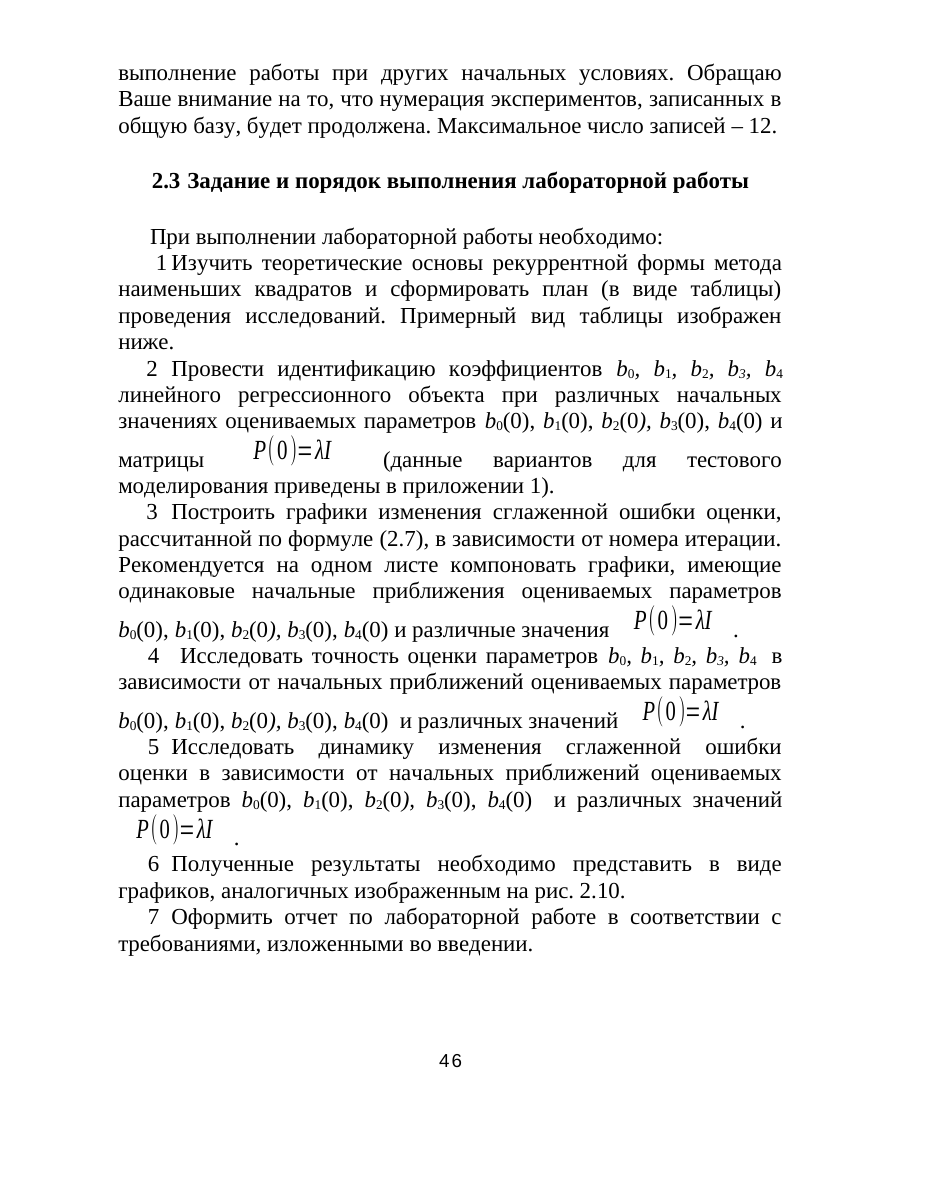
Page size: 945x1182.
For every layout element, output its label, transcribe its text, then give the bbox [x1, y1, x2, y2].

list Задание и порядок выполнения лабораторной работы [118, 167, 783, 194]
text При выполнении лабораторной работы необходимо: [118, 223, 783, 249]
list Исследовать точность оценки параметров b0, b1, b2, b3, b4 в зависимости от начальных приближений оцениваемых параметров b0(0), b1(0), b2(0), b3(0), b4(0) и различных значений . [118, 642, 783, 733]
list Провести идентификацию коэффициентов b0, b1, b2, b3, b4 линейного регрессионного объекта при различных начальных значениях оцениваемых параметров b0(0), b1(0), b2(0), b3(0), b4(0) и матрицы (данные вариантов для тестового моделирования приведены в приложении 1). [118, 354, 783, 498]
list Полученные результаты необходимо представить в виде графиков, аналогичных изображенным на рис. 2.10. [118, 851, 783, 903]
list Изучить теоретические основы рекуррентной формы метода наименьших квадратов и сформировать план (в виде таблицы) проведения исследований. Примерный вид таблицы изображен ниже. [118, 249, 783, 354]
list Исследовать динамику изменения сглаженной ошибки оценки в зависимости от начальных приближений оцениваемых параметров b0(0), b1(0), b2(0), b3(0), b4(0) и различных значений . [118, 733, 783, 851]
list Построить графики изменения сглаженной ошибки оценки, рассчитанной по формуле (2.7), в зависимости от номера итерации. Рекомендуется на одном листе компоновать графики, имеющие одинаковые начальные приближения оцениваемых параметров b0(0), b1(0), b2(0), b3(0), b4(0) и различные значения . [118, 498, 783, 642]
list Оформить отчет по лабораторной работе в соответствии с требованиями, изложенными во введении. [118, 903, 783, 956]
text выполнение работы при других начальных условиях. Обращаю Ваше внимание на то, что нумерация экспериментов, записанных в общую базу, будет продолжена. Максимальное число записей – 12. [118, 59, 783, 138]
